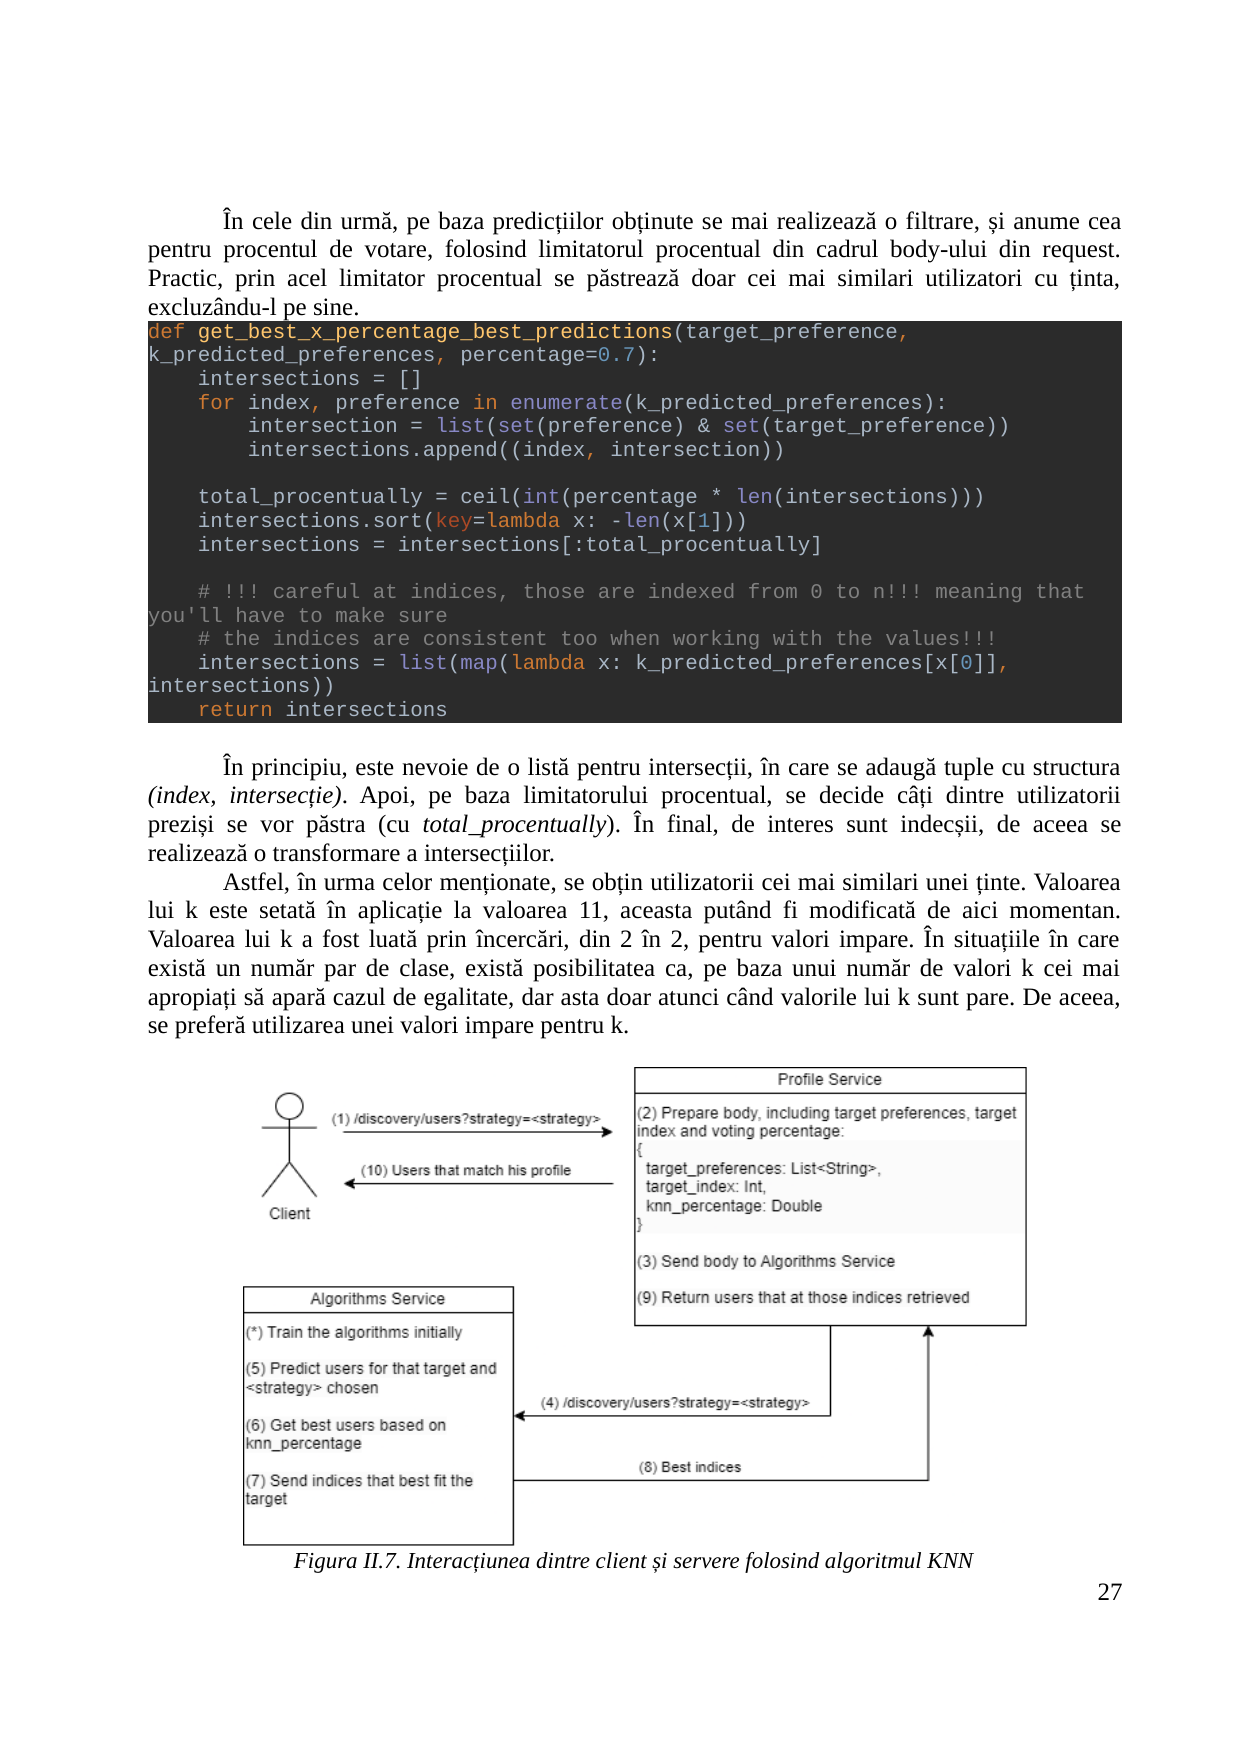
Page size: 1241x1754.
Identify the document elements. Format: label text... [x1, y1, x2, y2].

text În principiu, este nevoie de o listă pentru intersecții, în care se adaugă tuple cu structura (index, intersecție). Apoi, pe baza limitatorului procentual, se decide câți dintre utilizatorii preziși se vor păstra (cu total_procentually). În final, de interes sunt indecșii, de aceea se realizează o transformare a intersecțiilor. [148, 752, 1122, 867]
text def get_best_x_percentage_best_predictions(target_preference, k_predicted_preferences, percentage=0.7): intersections = [] for index, preference in enumerate(k_predicted_preferences): intersection = list(set(preference) & set(target_preference)) intersections.append((index, intersection)) total_procentually = ceil(int(percentage * len(intersections))) intersections.sort(key=lambda x: -len(x[1])) intersections = intersections[:total_procentually] # !!! careful at indices, those are indexed from 0 to n!!! meaning that you'll have to make sure # the indices are consistent too when working with the values!!! intersections = list(map(lambda x: k_predicted_preferences[x[0]], intersections)) return intersections [148, 321, 1122, 723]
text În cele din urmă, pe baza predicțiilor obținute se mai realizează o filtrare, și anume cea pentru procentul de votare, folosind limitatorul procentual din cadrul body-ului din request. Practic, prin acel limitator procentual se păstrează doar cei mai similari utilizatori cu ținta, excluzându-l pe sine. [148, 206, 1122, 321]
text Astfel, în urma celor menționate, se obțin utilizatorii cei mai similari unei ținte. Valoarea lui k este setată în aplicație la valoarea 11, aceasta putând fi modificată de aici momentan. Valoarea lui k a fost luată prin încercări, din 2 în 2, pentru valori impare. În situațiile în care există un număr par de clase, există posibilitatea ca, pe baza unui număr de valori k cei mai apropiați să apară cazul de egalitate, dar asta doar atunci când valorile lui k sunt pare. De aceea, se preferă utilizarea unei valori impare pentru k. [148, 867, 1122, 1039]
text Figura II.7. Interacțiunea dintre client și servere folosind algoritmul KNN [148, 1547, 1122, 1573]
